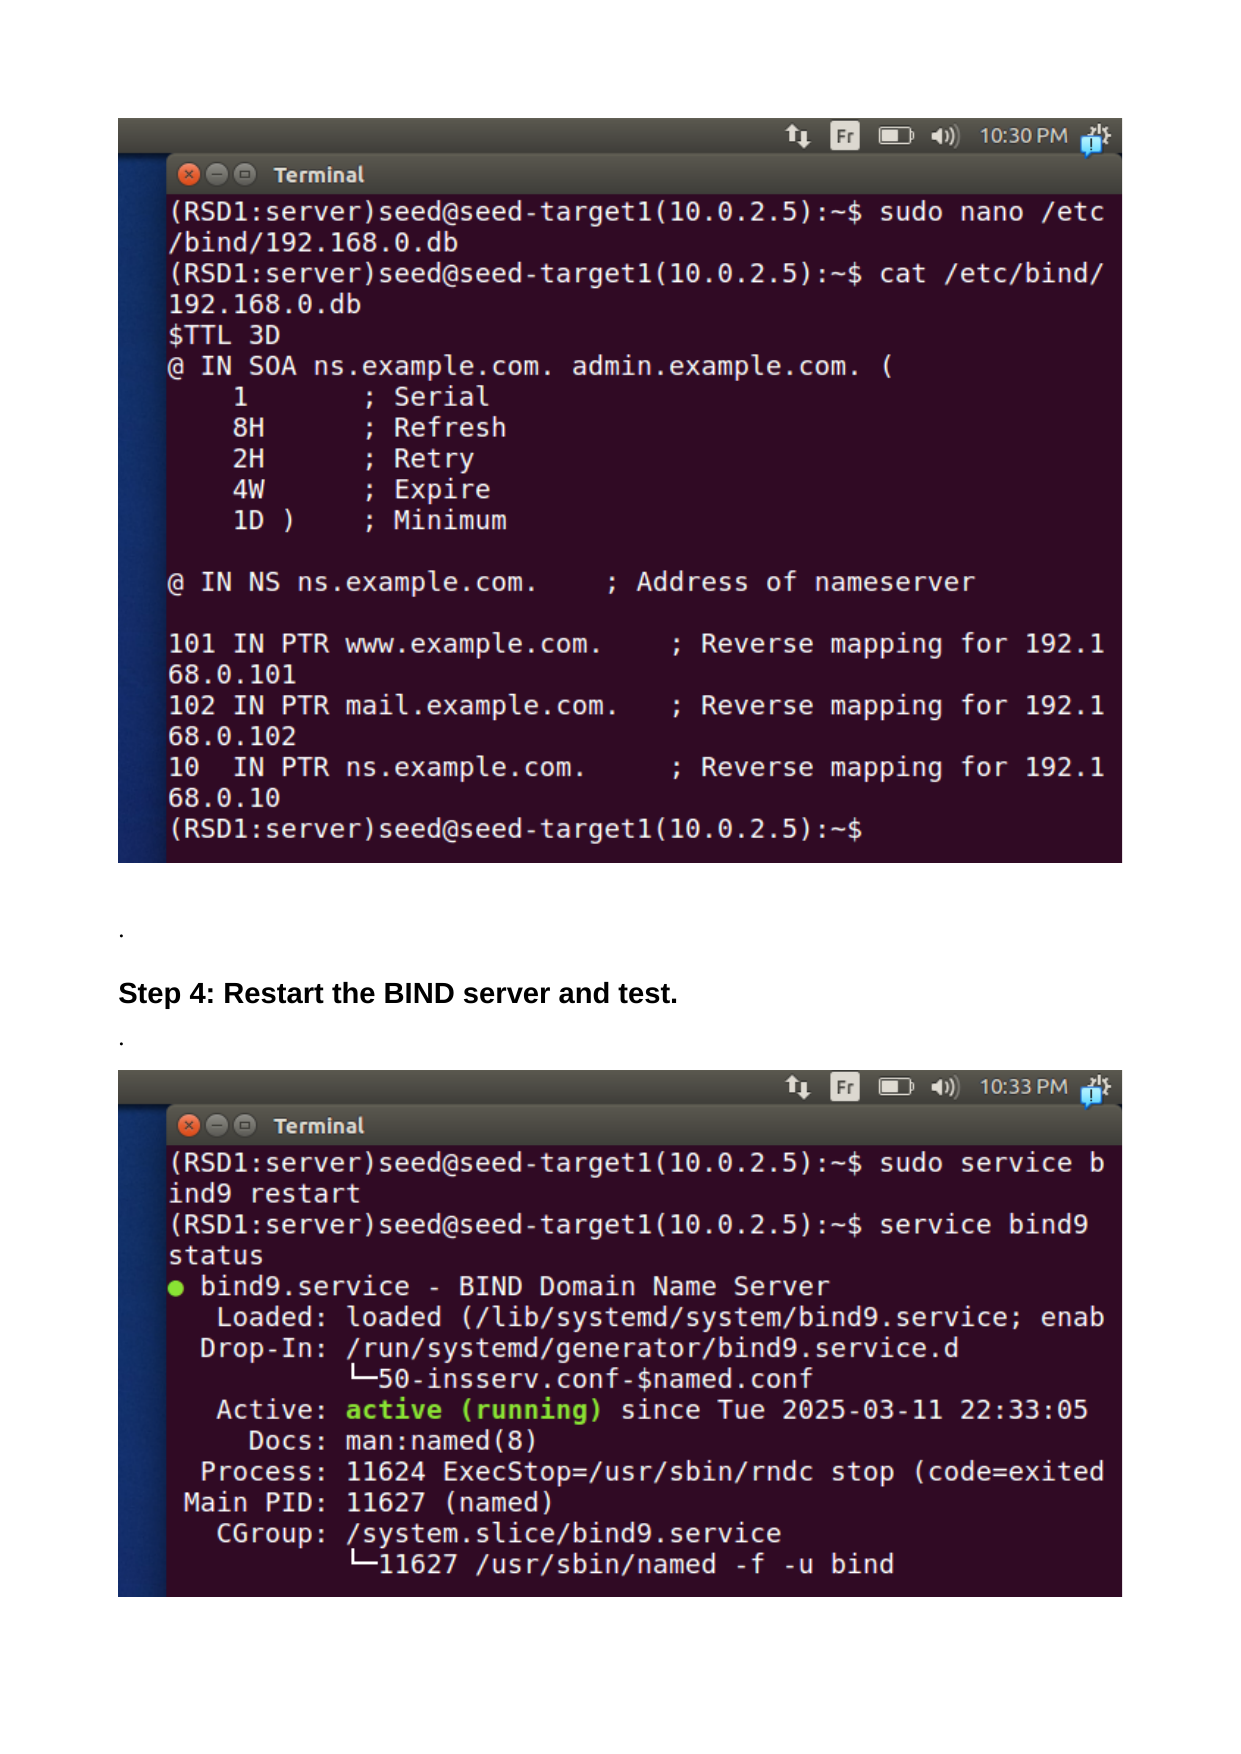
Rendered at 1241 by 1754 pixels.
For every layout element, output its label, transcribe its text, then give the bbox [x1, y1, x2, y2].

picture [118, 118, 1123, 863]
text . [118, 914, 1122, 943]
picture [118, 1070, 1123, 1597]
subtitle Step 4: Restart the BIND server and test. [118, 976, 1122, 1010]
text . [118, 1022, 1122, 1051]
